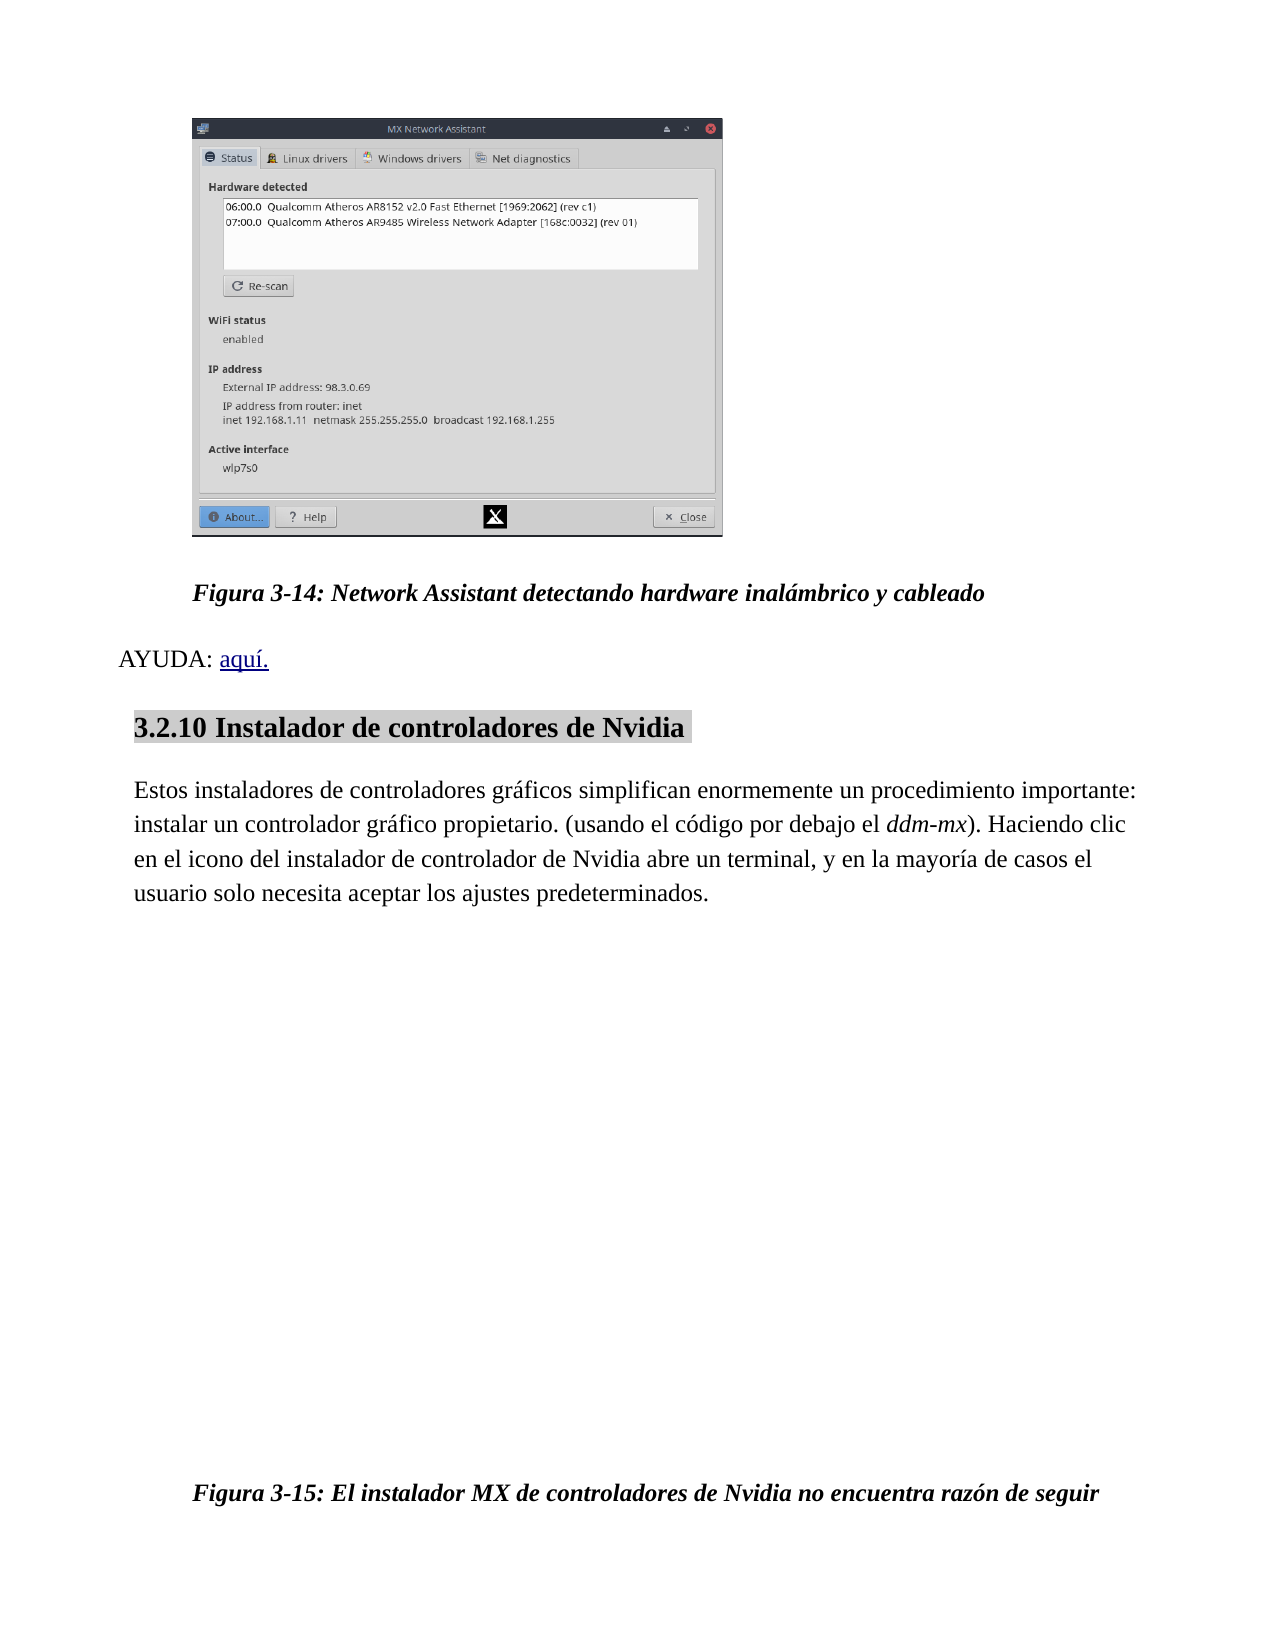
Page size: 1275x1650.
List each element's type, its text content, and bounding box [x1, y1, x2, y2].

text Figura 3-15: El instalador MX de controladores de Nvidia no encuentra razón de seguir [118, 1478, 1157, 1507]
text Figura 3-14: Network Assistant detectando hardware inalámbrico y cableado [118, 578, 1157, 607]
text AYUDA: aquí. [118, 644, 1157, 673]
picture [192, 118, 723, 537]
text Estos instaladores de controladores gráficos simplifican enormemente un procedimiento importante: instalar un controlador gráfico propietario. (usando el código por debajo el ddm-mx). Haciendo clic en el icono del instalador de controlador de Nvidia abre un terminal, y en la mayoría de casos el usuario solo necesita aceptar los ajustes predeterminados. [134, 775, 1141, 907]
subtitle 3.2.10 Instalador de controladores de Nvidia [692, 710, 1141, 743]
